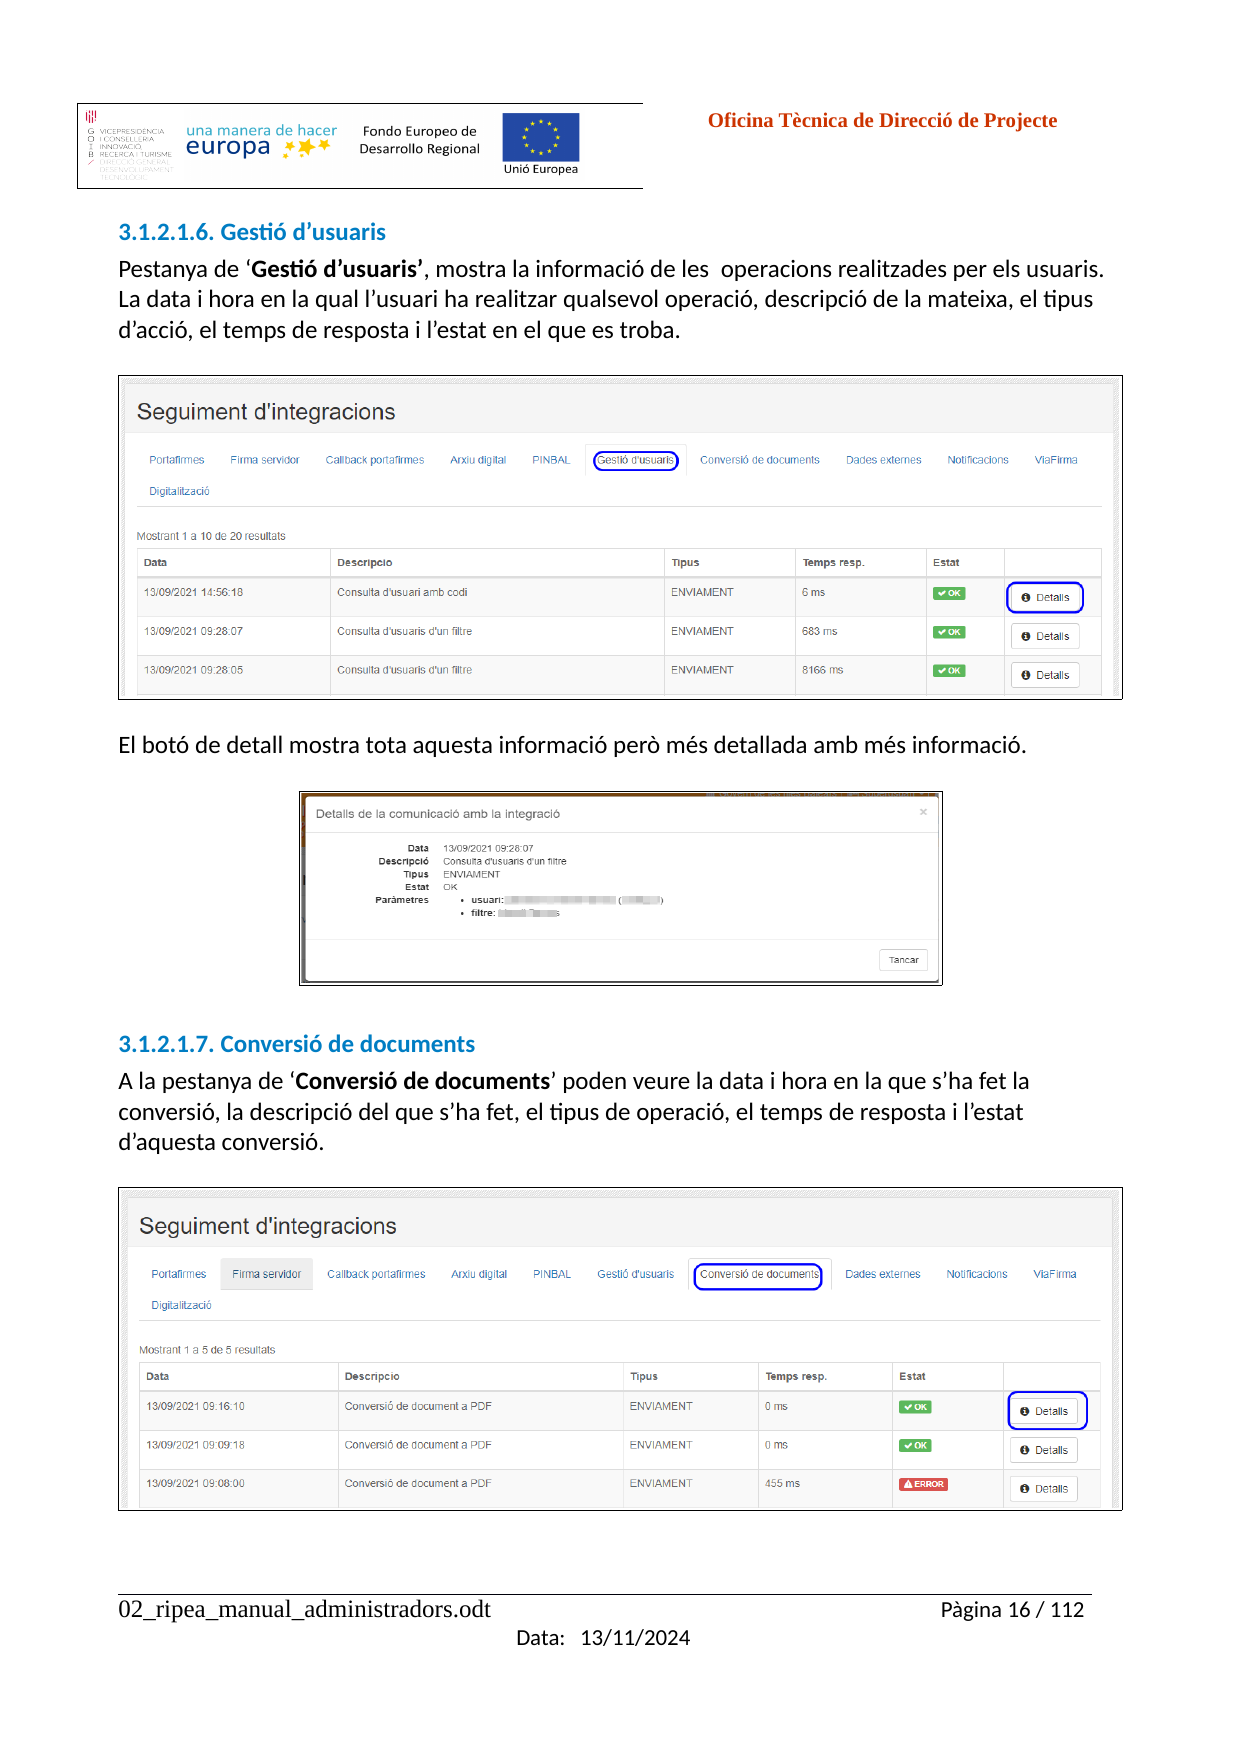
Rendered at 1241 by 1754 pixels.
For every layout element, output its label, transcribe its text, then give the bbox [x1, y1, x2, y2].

picture [121, 1190, 1119, 1508]
text A la pestanya de ‘Conversió de documents’ poden veure la data i hora en la que s’ha fet la conversió, la descripció del que s’ha fet, el tipus de operació, el temps de resposta i l’estat d’aquesta conversió. [118, 1065, 1122, 1157]
picture [184, 108, 585, 182]
picture [121, 378, 1119, 696]
text Pestanya de ‘Gestió d’usuaris’, mostra la informació de les operacions realitzades per els usuaris. La data i hora en la qual l’usuari ha realitzar qualsevol operació, descripció de la mateixa, el tipus d’acció, el temps de resposta i l’estat en el que es troba. [118, 253, 1122, 345]
subtitle 3.1.2.1.7. Conversió de documents [118, 1028, 1122, 1059]
picture [301, 793, 939, 983]
picture [82, 108, 178, 182]
text El botó de detall mostra tota aquesta informació però més detallada amb més informació. [118, 729, 1122, 760]
subtitle 3.1.2.1.6. Gestió d’usuaris [118, 216, 1122, 247]
